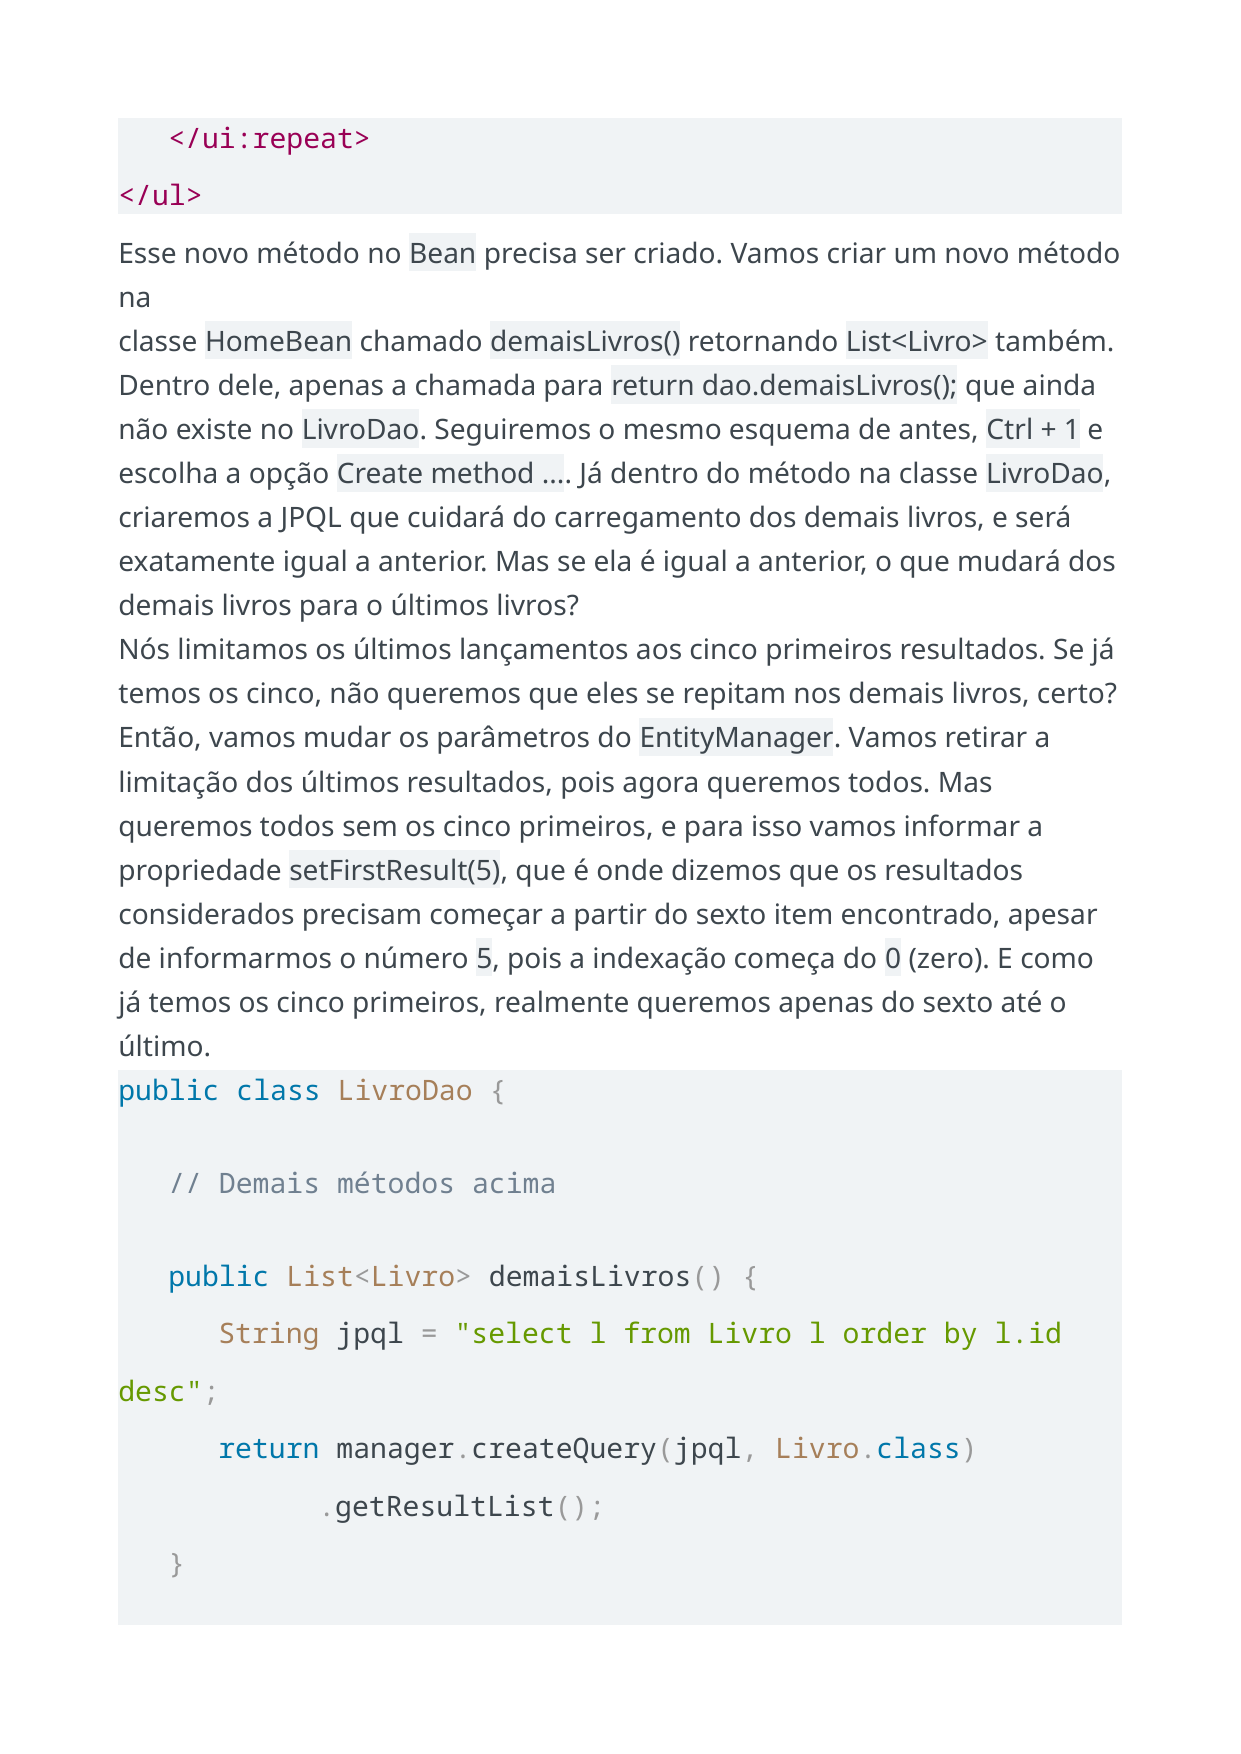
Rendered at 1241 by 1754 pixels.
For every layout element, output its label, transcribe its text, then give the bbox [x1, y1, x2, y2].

text String jpql = "select l from Livro l order by l.id desc"; [118, 1314, 1122, 1409]
text Nós limitamos os últimos lançamentos aos cinco primeiros resultados. Se já temos os cinco, não queremos que eles se repitam nos demais livros, certo? Então, vamos mudar os parâmetros do EntityManager. Vamos retirar a limitação dos últimos resultados, pois agora queremos todos. Mas queremos todos sem os cinco primeiros, e para isso vamos informar a propriedade setFirstResult(5), que é onde dizemos que os resultados considerados precisam começar a partir do sexto item encontrado, apesar de informarmos o número 5, pois a indexação começa do 0 (zero). E como já temos os cinco primeiros, realmente queremos apenas do sexto até o último. [118, 630, 1122, 1064]
text public List<Livro> demaisLivros() { [118, 1256, 1122, 1294]
text Esse novo método no Bean precisa ser criado. Vamos criar um novo método na classe HomeBean chamado demaisLivros() retornando List<Livro> também. Dentro dele, apenas a chamada para return dao.demaisLivros(); que ainda não existe no LivroDao. Seguiremos o mesmo esquema de antes, Ctrl + 1 e escolha a opção Create method .... Já dentro do método na classe LivroDao, criaremos a JPQL que cuidará do carregamento dos demais livros, e será exatamente igual a anterior. Mas se ela é igual a anterior, o que mudará dos demais livros para o últimos livros? [118, 233, 1122, 624]
text return manager.createQuery(jpql, Livro.class) [118, 1429, 1122, 1467]
text public class LivroDao { [118, 1070, 1122, 1109]
text } [118, 1544, 1122, 1582]
text .getResultList(); [118, 1486, 1122, 1524]
text </ul> [118, 176, 1122, 214]
text // Demais métodos acima [118, 1163, 1122, 1202]
text </ui:repeat> [118, 118, 1122, 156]
